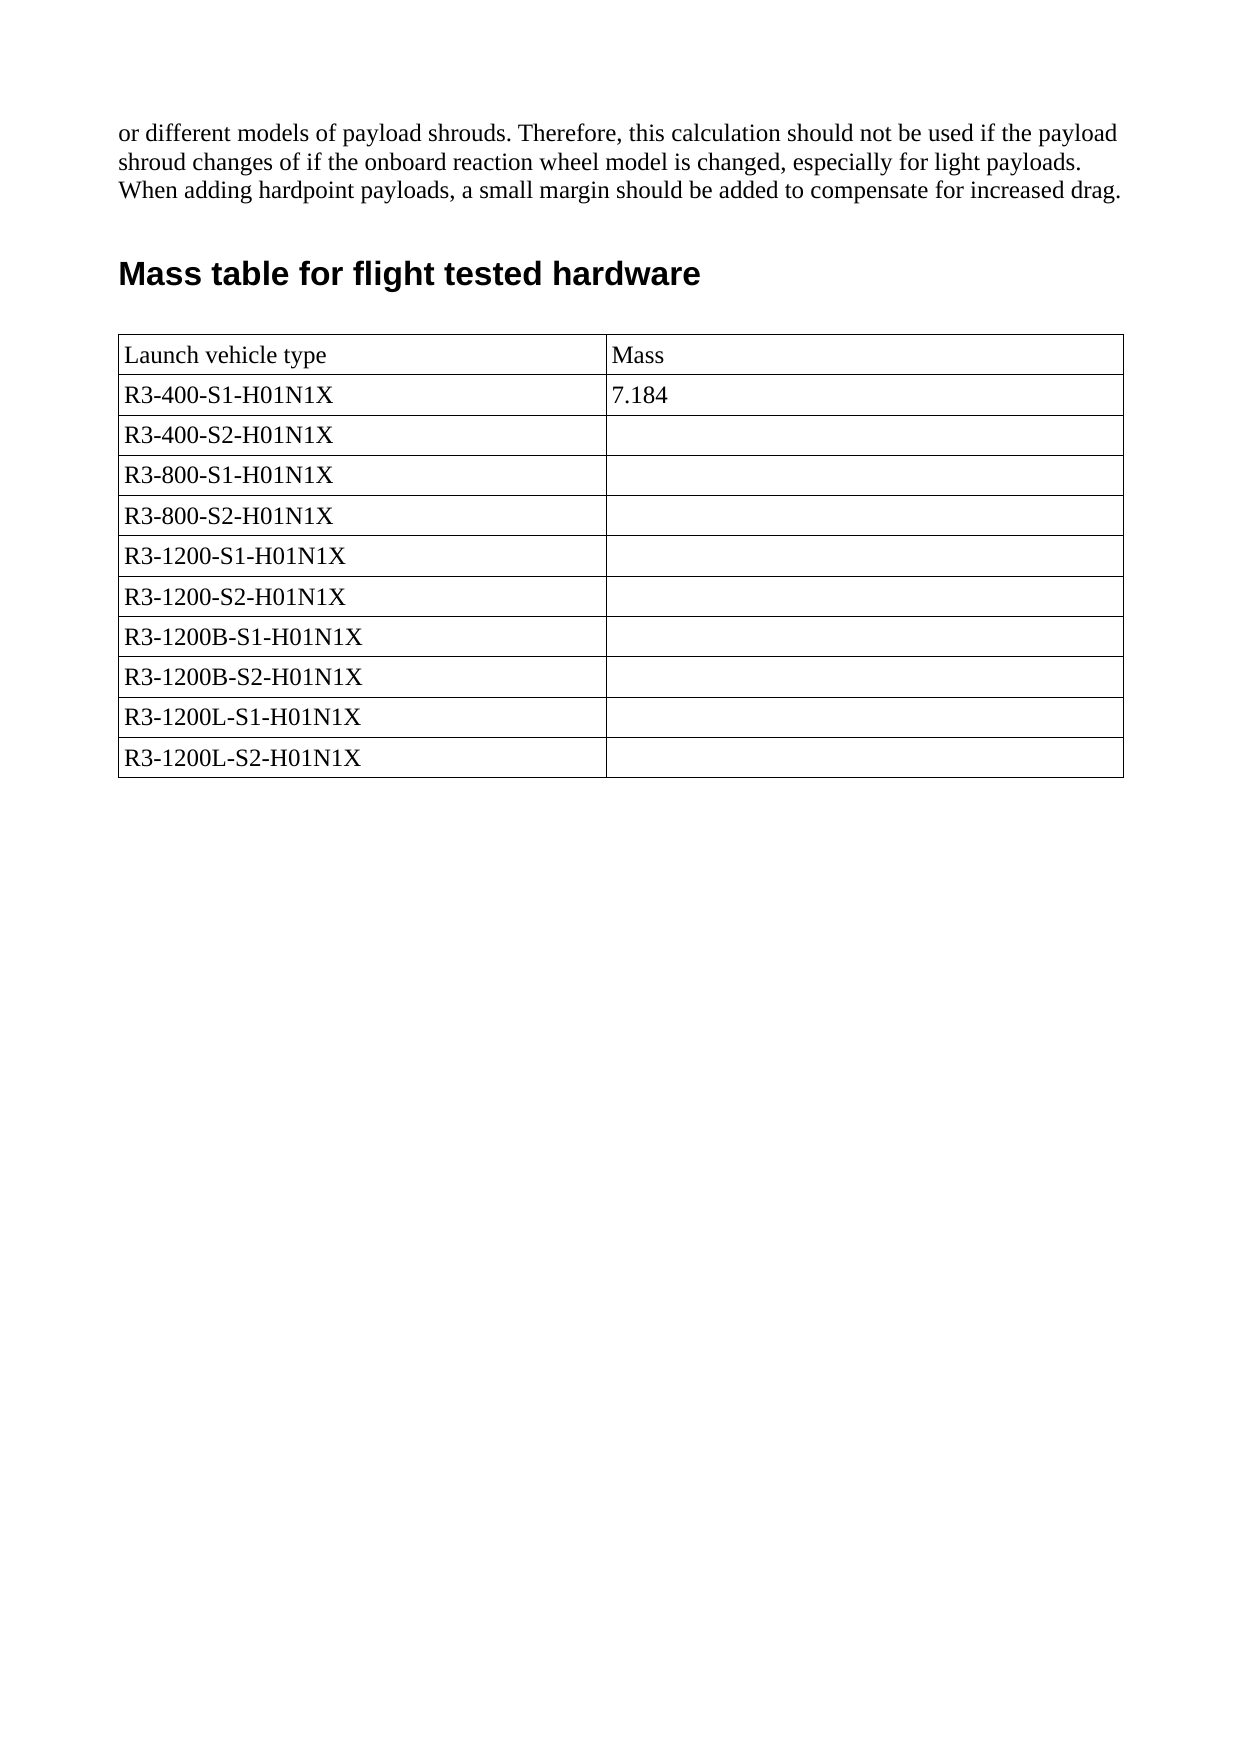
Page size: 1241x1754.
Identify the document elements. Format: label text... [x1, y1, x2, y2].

table_cell [607, 577, 1123, 616]
subtitle Mass table for flight tested hardware [118, 254, 1122, 293]
table_cell R3-1200L-S2-H01N1X [119, 738, 606, 777]
table_cell [607, 496, 1123, 535]
table_cell [607, 617, 1123, 656]
table_cell 7.184 [607, 375, 1123, 414]
table_cell [607, 738, 1123, 777]
table_cell [607, 657, 1123, 697]
table_header Launch vehicle type [119, 335, 606, 374]
text or different models of payload shrouds. Therefore, this calculation should not be used if the payload shroud changes of if the onboard reaction wheel model is changed, especially for light payloads. When adding hardpoint payloads, a small margin should be added to compensate for increased drag. [118, 118, 1122, 204]
table_cell [607, 416, 1123, 455]
table_cell R3-1200B-S1-H01N1X [119, 617, 606, 656]
table_cell [607, 536, 1123, 576]
table_cell R3-1200-S2-H01N1X [119, 577, 606, 616]
table_cell R3-800-S1-H01N1X [119, 456, 606, 495]
table_cell R3-1200B-S2-H01N1X [119, 657, 606, 697]
table_cell [607, 456, 1123, 495]
table_header Mass [607, 335, 1123, 374]
table_cell R3-1200L-S1-H01N1X [119, 698, 606, 737]
table_cell R3-800-S2-H01N1X [119, 496, 606, 535]
table_cell [607, 698, 1123, 737]
table_cell R3-400-S2-H01N1X [119, 416, 606, 455]
table_cell R3-400-S1-H01N1X [119, 375, 606, 414]
table_cell R3-1200-S1-H01N1X [119, 536, 606, 576]
